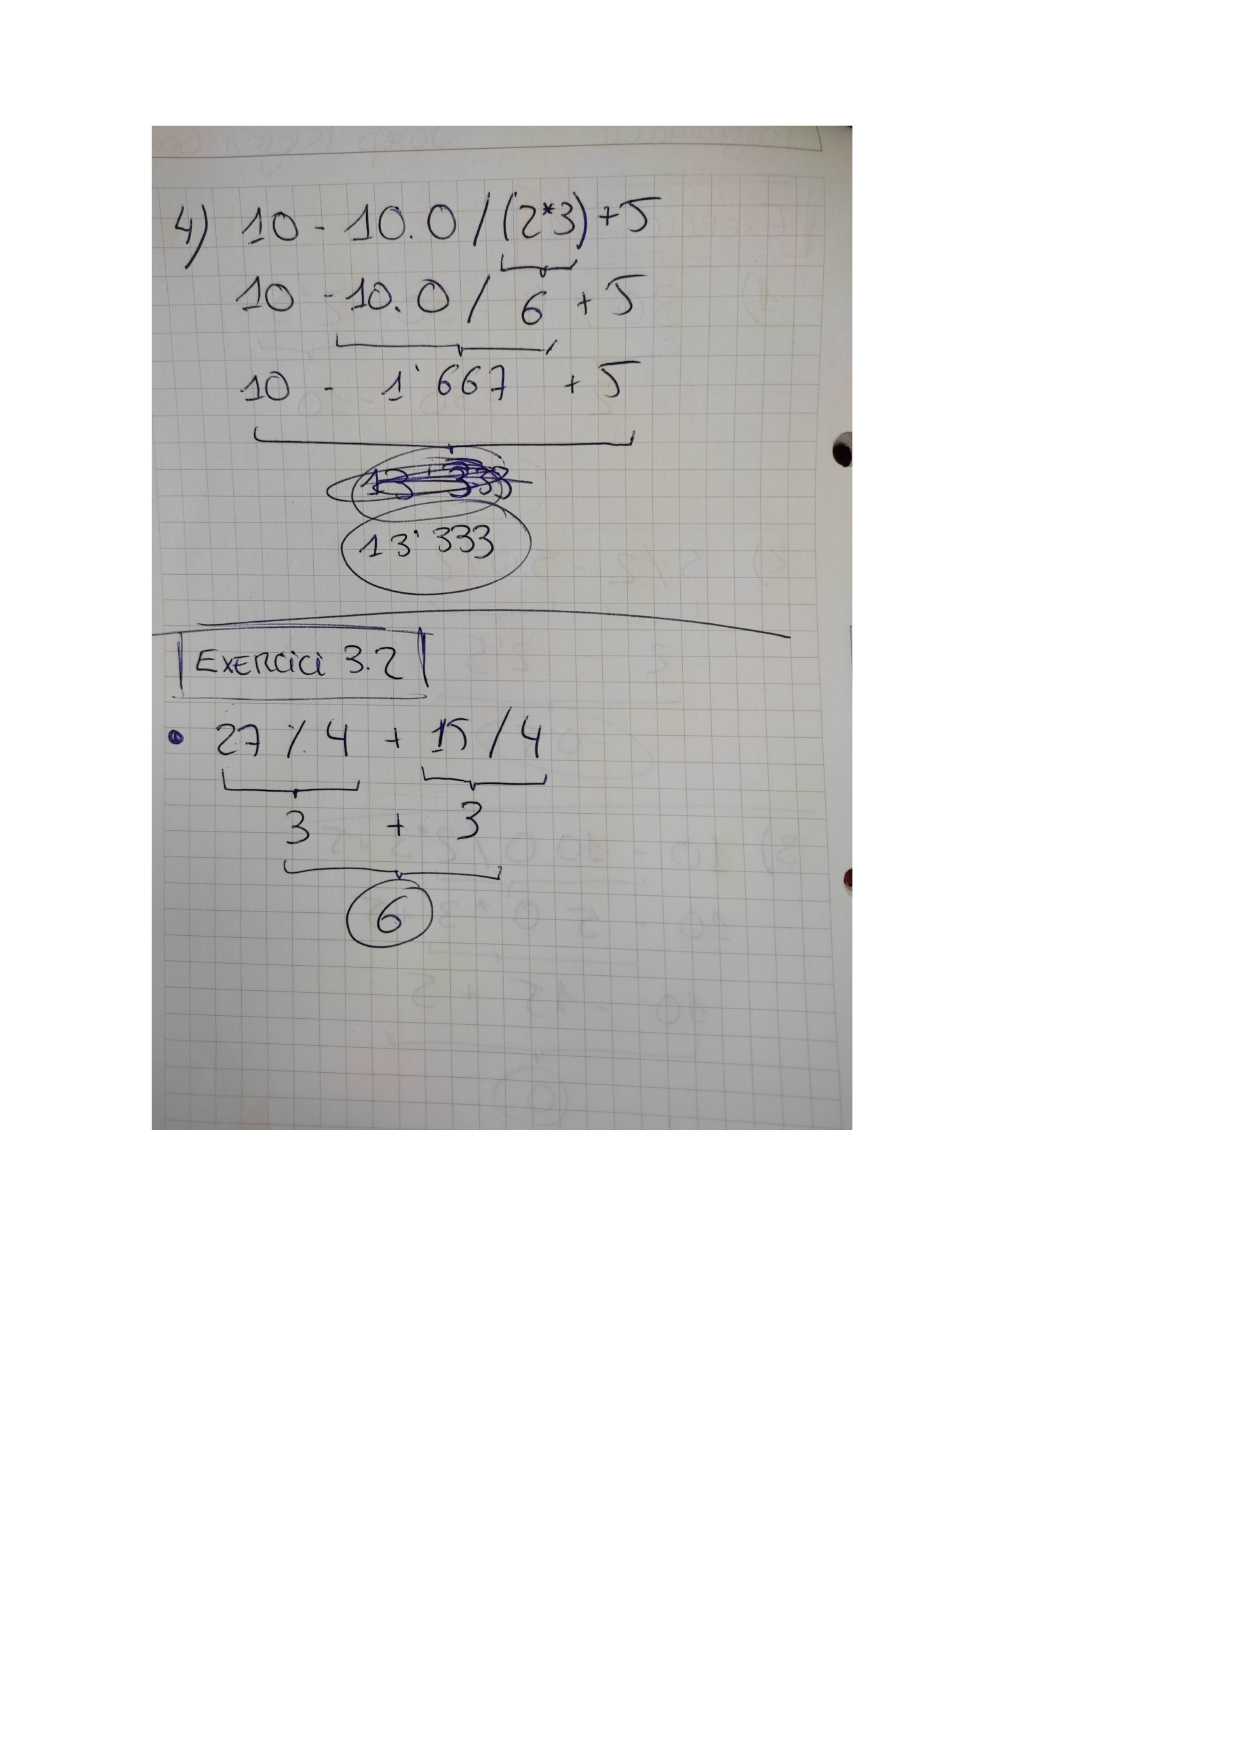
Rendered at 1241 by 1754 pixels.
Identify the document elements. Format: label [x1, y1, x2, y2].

picture [152, 127, 852, 1129]
